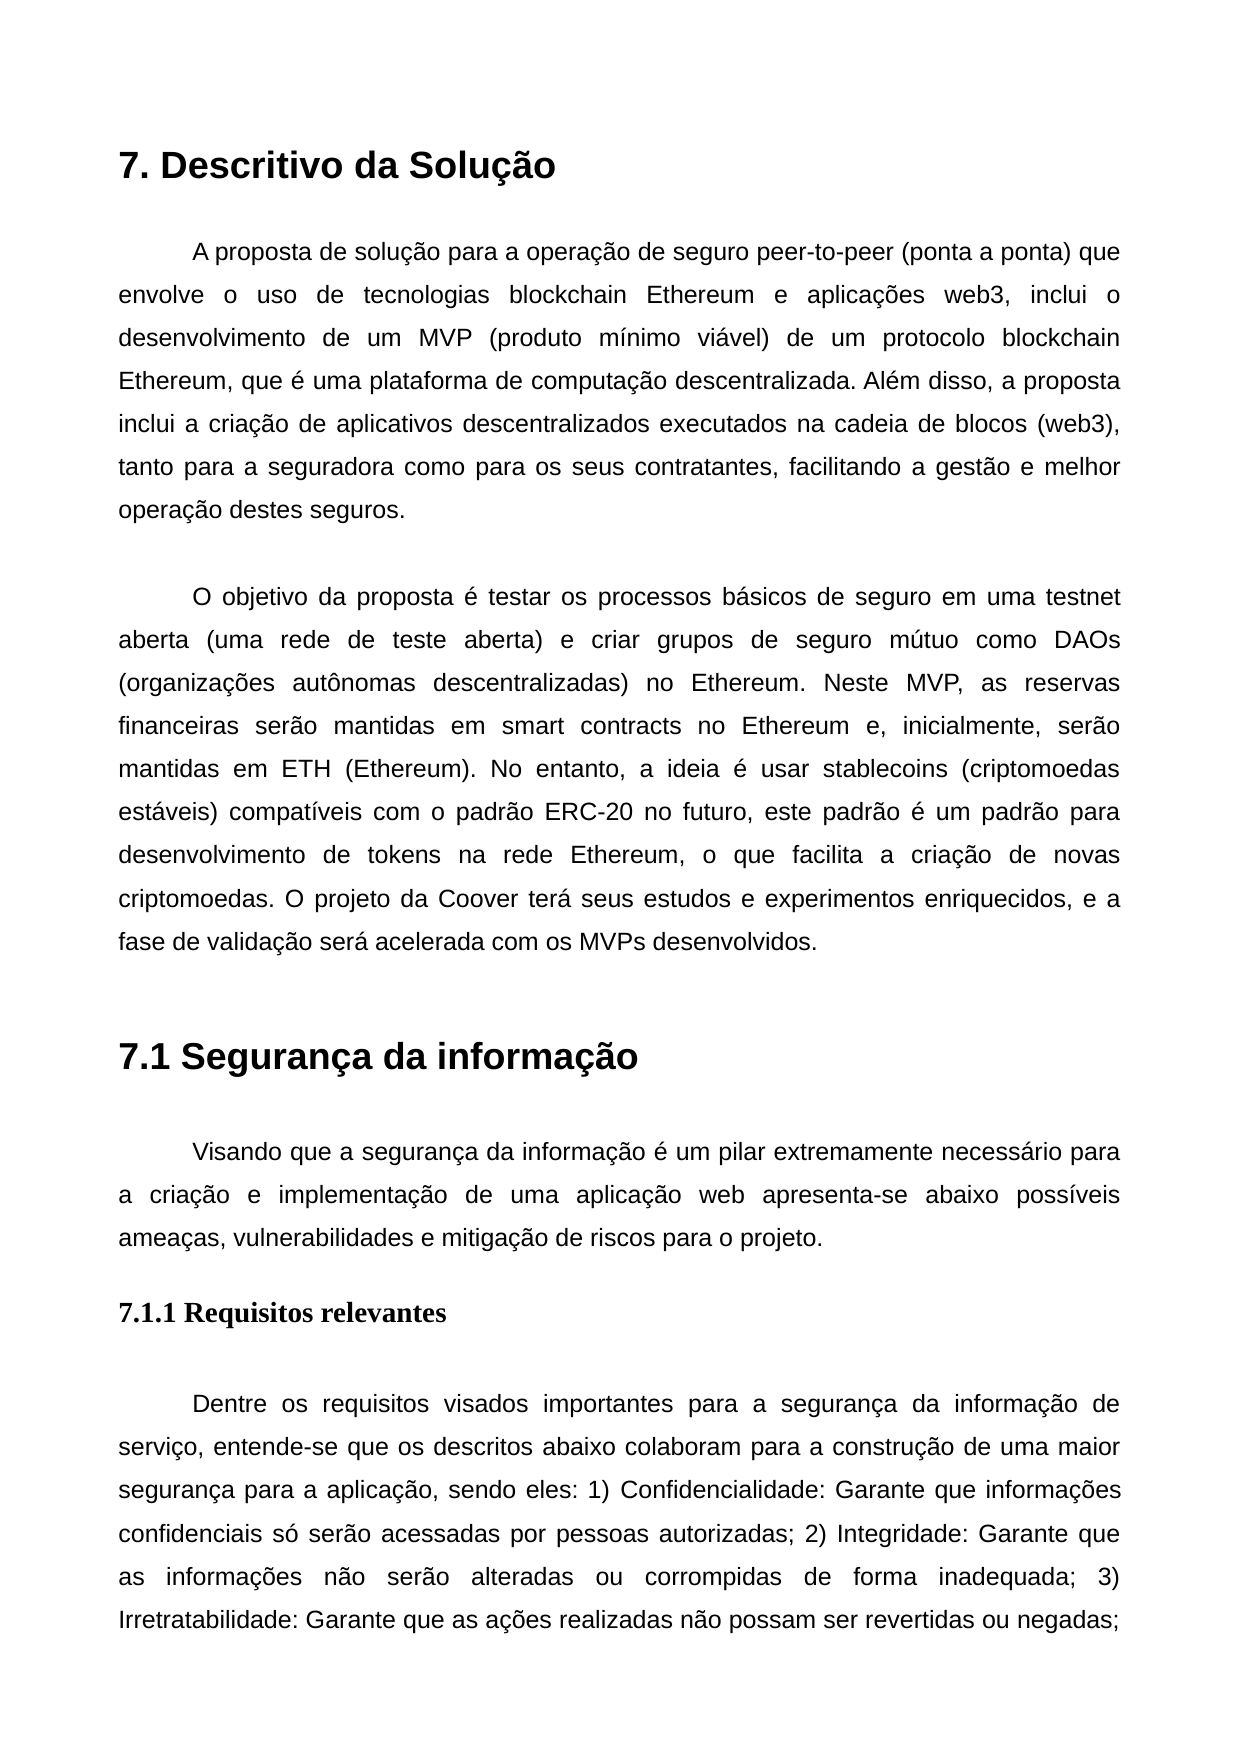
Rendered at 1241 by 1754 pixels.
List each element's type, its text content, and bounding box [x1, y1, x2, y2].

text O objetivo da proposta é testar os processos básicos de seguro em uma testnet aberta (uma rede de teste aberta) e criar grupos de seguro mútuo como DAOs (organizações autônomas descentralizadas) no Ethereum. Neste MVP, as reservas financeiras serão mantidas em smart contracts no Ethereum e, inicialmente, serão mantidas em ETH (Ethereum). No entanto, a ideia é usar stablecoins (criptomoedas estáveis) compatíveis com o padrão ERC-20 no futuro, este padrão é um padrão para desenvolvimento de tokens na rede Ethereum, o que facilita a criação de novas criptomoedas. O projeto da Coover terá seus estudos e experimentos enriquecidos, e a fase de validação será acelerada com os MVPs desenvolvidos. [118, 582, 1122, 956]
subtitle 7.1.1 Requisitos relevantes [118, 1296, 1122, 1329]
text A proposta de solução para a operação de seguro peer-to-peer (ponta a ponta) que envolve o uso de tecnologias blockchain Ethereum e aplicações web3, inclui o desenvolvimento de um MVP (produto mínimo viável) de um protocolo blockchain Ethereum, que é uma plataforma de computação descentralizada. Além disso, a proposta inclui a criação de aplicativos descentralizados executados na cadeia de blocos (web3), tanto para a seguradora como para os seus contratantes, facilitando a gestão e melhor operação destes seguros. [118, 237, 1122, 524]
text Visando que a segurança da informação é um pilar extremamente necessário para a criação e implementação de uma aplicação web apresenta-se abaixo possíveis ameaças, vulnerabilidades e mitigação de riscos para o projeto. [118, 1137, 1122, 1252]
subtitle 7. Descritivo da Solução [118, 143, 1122, 187]
subtitle 7.1 Segurança da informação [118, 1034, 1122, 1077]
text Dentre os requisitos visados importantes para a segurança da informação de serviço, entende-se que os descritos abaixo colaboram para a construção de uma maior segurança para a aplicação, sendo eles: 1) Confidencialidade: Garante que informações confidenciais só serão acessadas por pessoas autorizadas; 2) Integridade: Garante que as informações não serão alteradas ou corrompidas de forma inadequada; 3) Irretratabilidade: Garante que as ações realizadas não possam ser revertidas ou negadas; [118, 1389, 1122, 1634]
